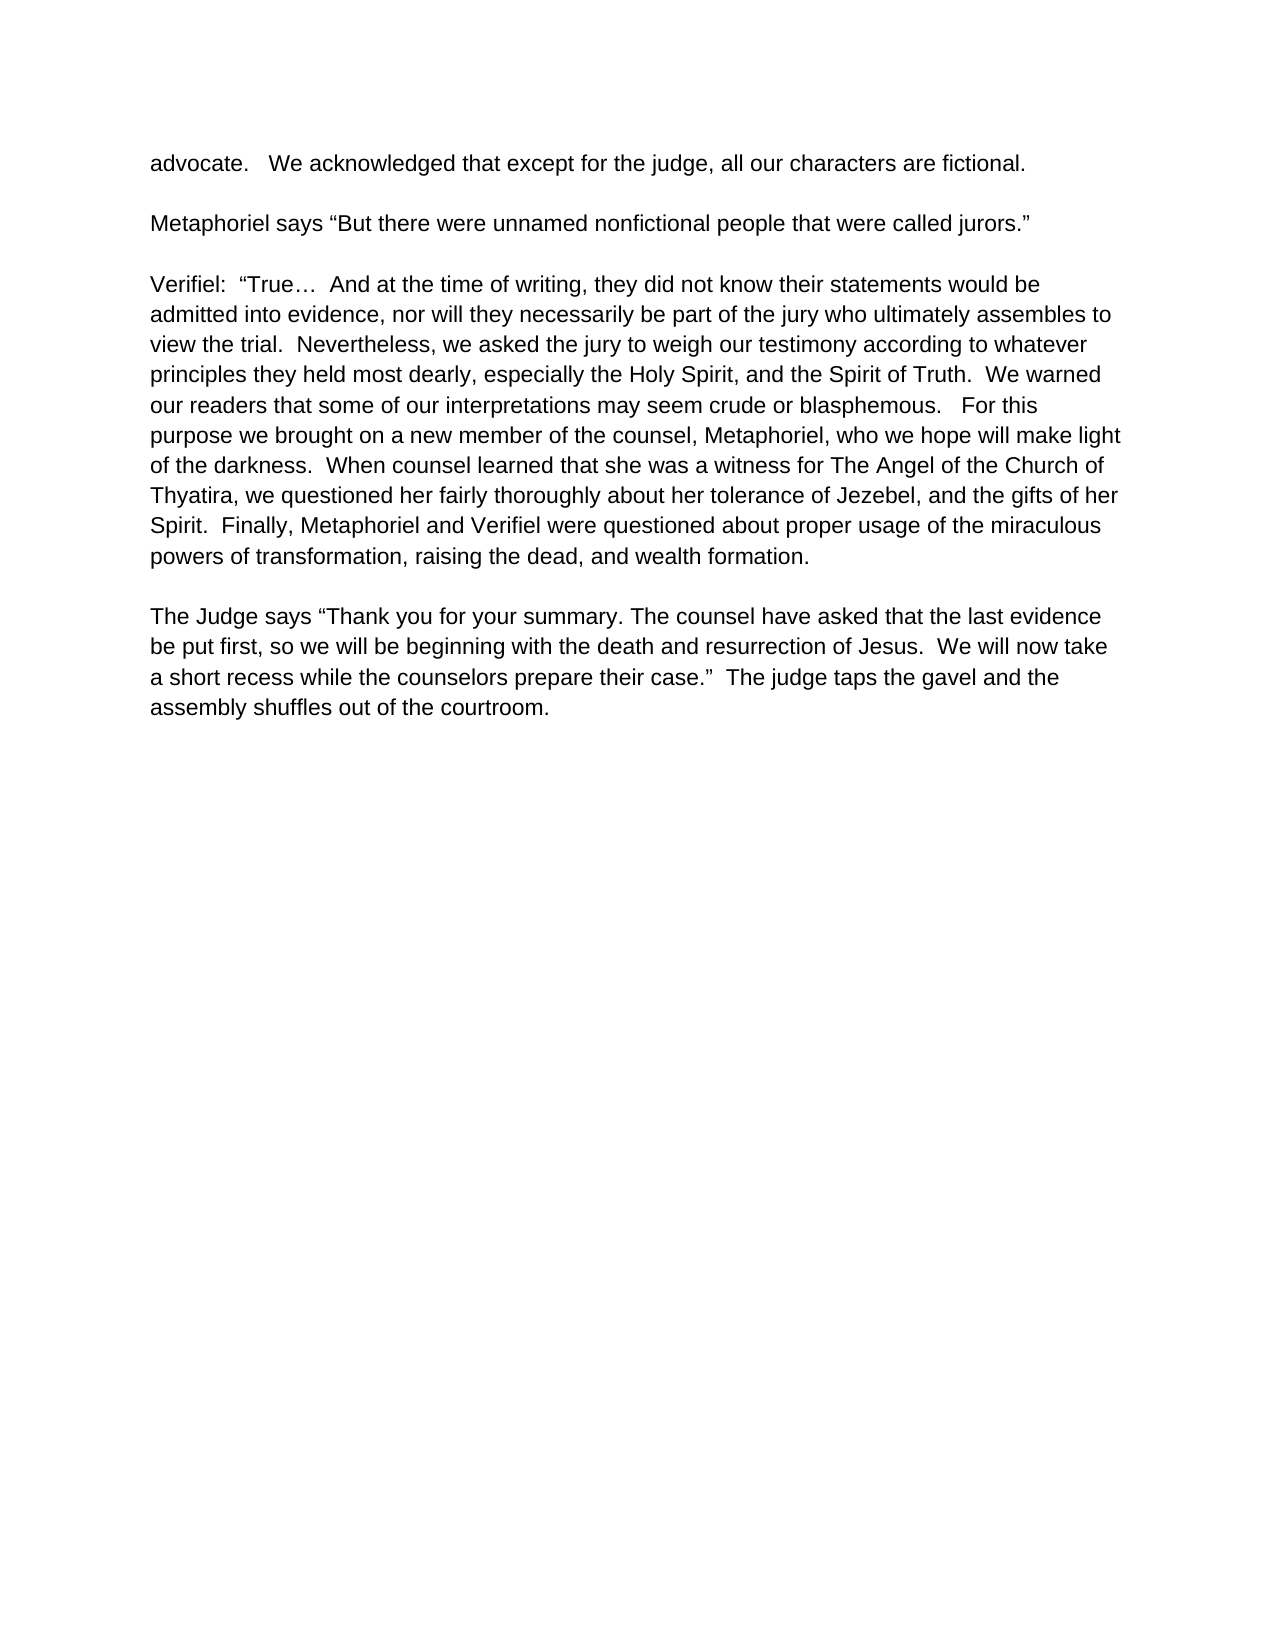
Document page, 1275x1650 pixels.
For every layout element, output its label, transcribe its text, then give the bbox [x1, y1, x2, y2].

text advocate. We acknowledged that except for the judge, all our characters are fictional. [150, 150, 1125, 176]
text Metaphoriel says “But there were unnamed nonfictional people that were called jurors.” [150, 210, 1125, 237]
text The Judge says “Thank you for your summary. The counsel have asked that the last evidence be put first, so we will be beginning with the death and resurrection of Jesus. We will now take a short recess while the counselors prepare their case.” The judge taps the gavel and the assembly shuffles out of the courtroom. [150, 603, 1125, 720]
text Verifiel: “True… And at the time of writing, they did not know their statements would be admitted into evidence, nor will they necessarily be part of the jury who ultimately assembles to view the trial. Nevertheless, we asked the jury to weigh our testimony according to whatever principles they held most dearly, especially the Holy Spirit, and the Spirit of Truth. We warned our readers that some of our interpretations may seem crude or blasphemous. For this purpose we brought on a new member of the counsel, Metaphoriel, who we hope will make light of the darkness. When counsel learned that she was a witness for The Angel of the Church of Thyatira, we questioned her fairly thoroughly about her tolerance of Jezebel, and the gifts of her Spirit. Finally, Metaphoriel and Verifiel were questioned about proper usage of the miraculous powers of transformation, raising the dead, and wealth formation. [150, 271, 1125, 569]
